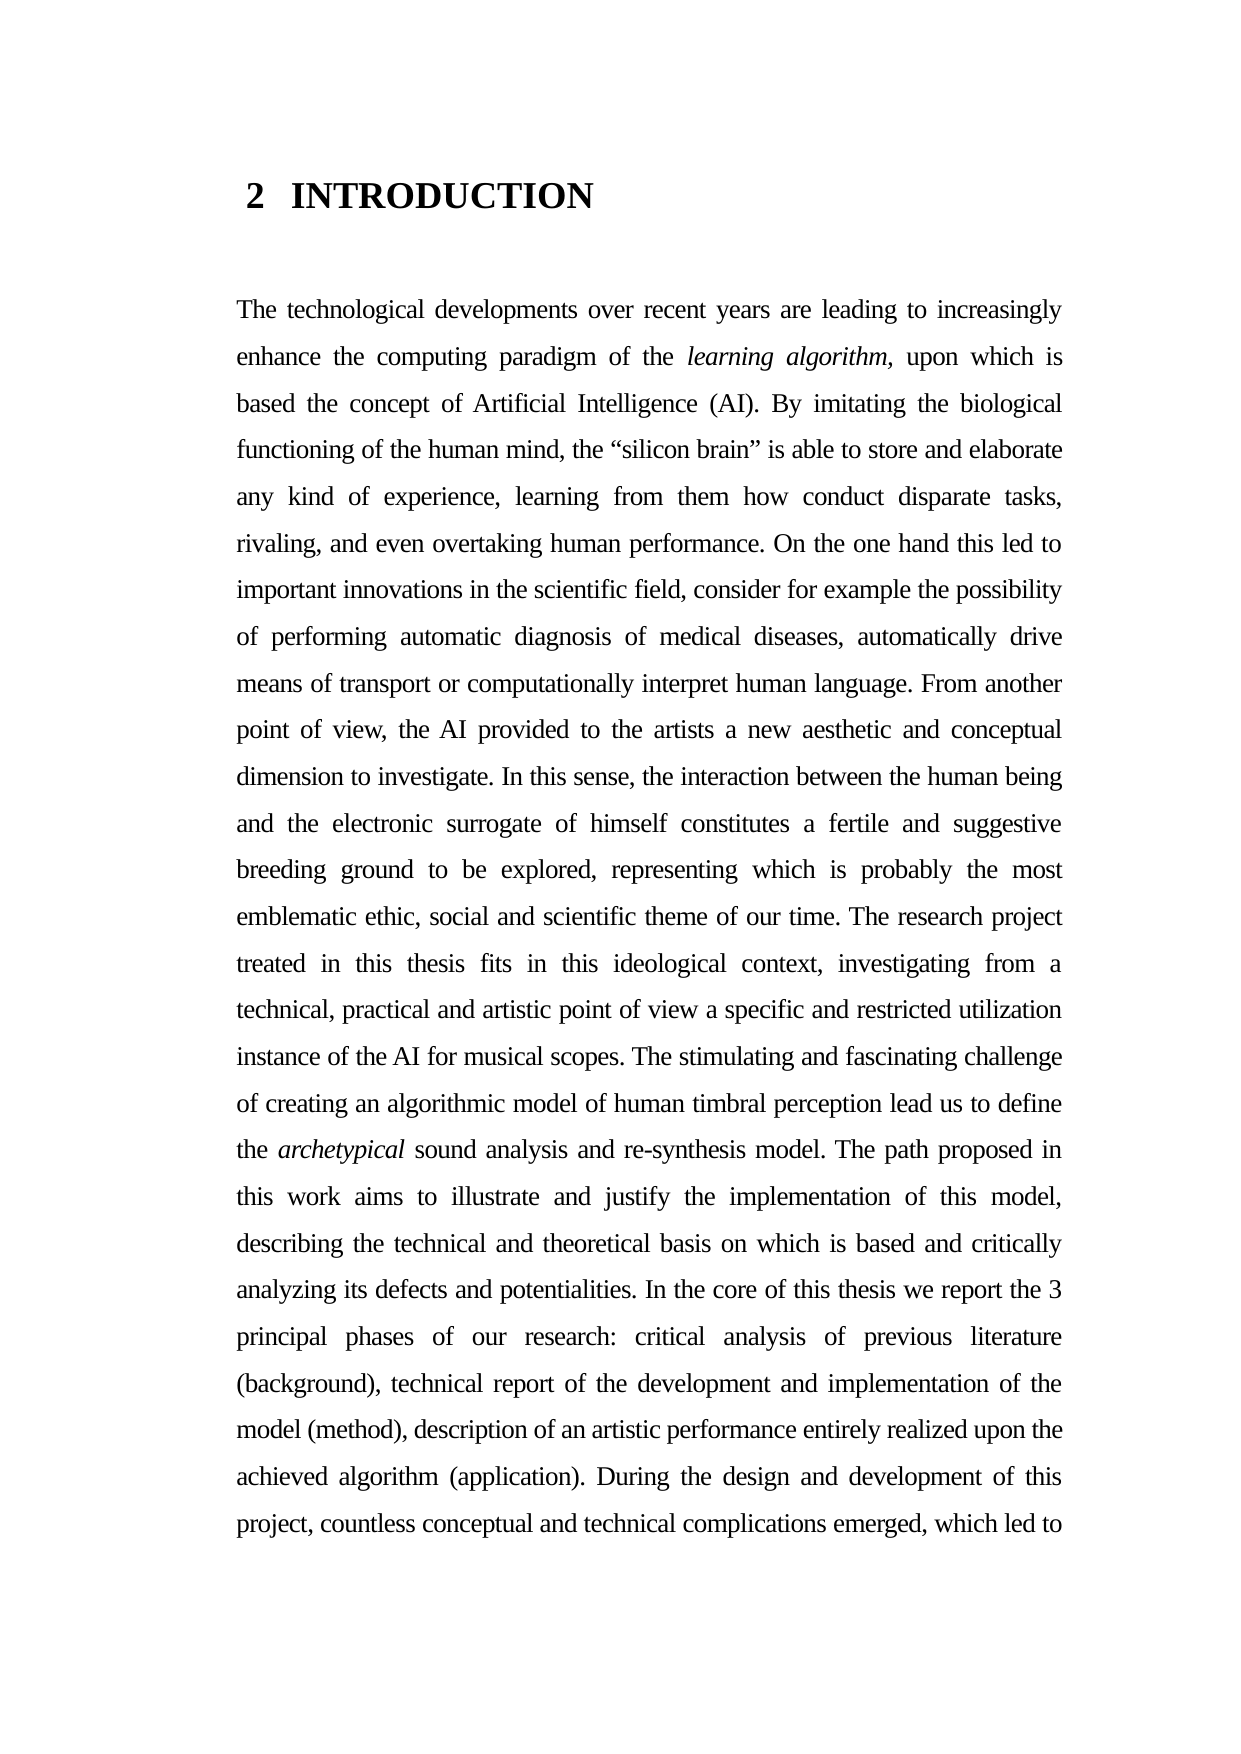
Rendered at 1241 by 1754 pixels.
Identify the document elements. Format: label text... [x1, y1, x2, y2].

subtitle INTRODUCTION [236, 173, 1063, 216]
text The technological developments over recent years are leading to increasingly enhance the computing paradigm of the learning algorithm, upon which is based the concept of Artificial Intelligence (AI). By imitating the biological functioning of the human mind, the “silicon brain” is able to store and elaborate any kind of experience, learning from them how conduct disparate tasks, rivaling, and even overtaking human performance. On the one hand this led to important innovations in the scientific field, consider for example the possibility of performing automatic diagnosis of medical diseases, automatically drive means of transport or computationally interpret human language. From another point of view, the AI provided to the artists a new aesthetic and conceptual dimension to investigate. In this sense, the interaction between the human being and the electronic surrogate of himself constitutes a fertile and suggestive breeding ground to be explored, representing which is probably the most emblematic ethic, social and scientific theme of our time. The research project treated in this thesis fits in this ideological context, investigating from a technical, practical and artistic point of view a specific and restricted utilization instance of the AI for musical scopes. The stimulating and fascinating challenge of creating an algorithmic model of human timbral perception lead us to define the archetypical sound analysis and re-synthesis model. The path proposed in this work aims to illustrate and justify the implementation of this model, describing the technical and theoretical basis on which is based and critically analyzing its defects and potentialities. In the core of this thesis we report the 3 principal phases of our research: critical analysis of previous literature (background), technical report of the development and implementation of the model (method), description of an artistic performance entirely realized upon the achieved algorithm (application). During the design and development of this project, countless conceptual and technical complications emerged, which led to [236, 294, 1063, 1538]
